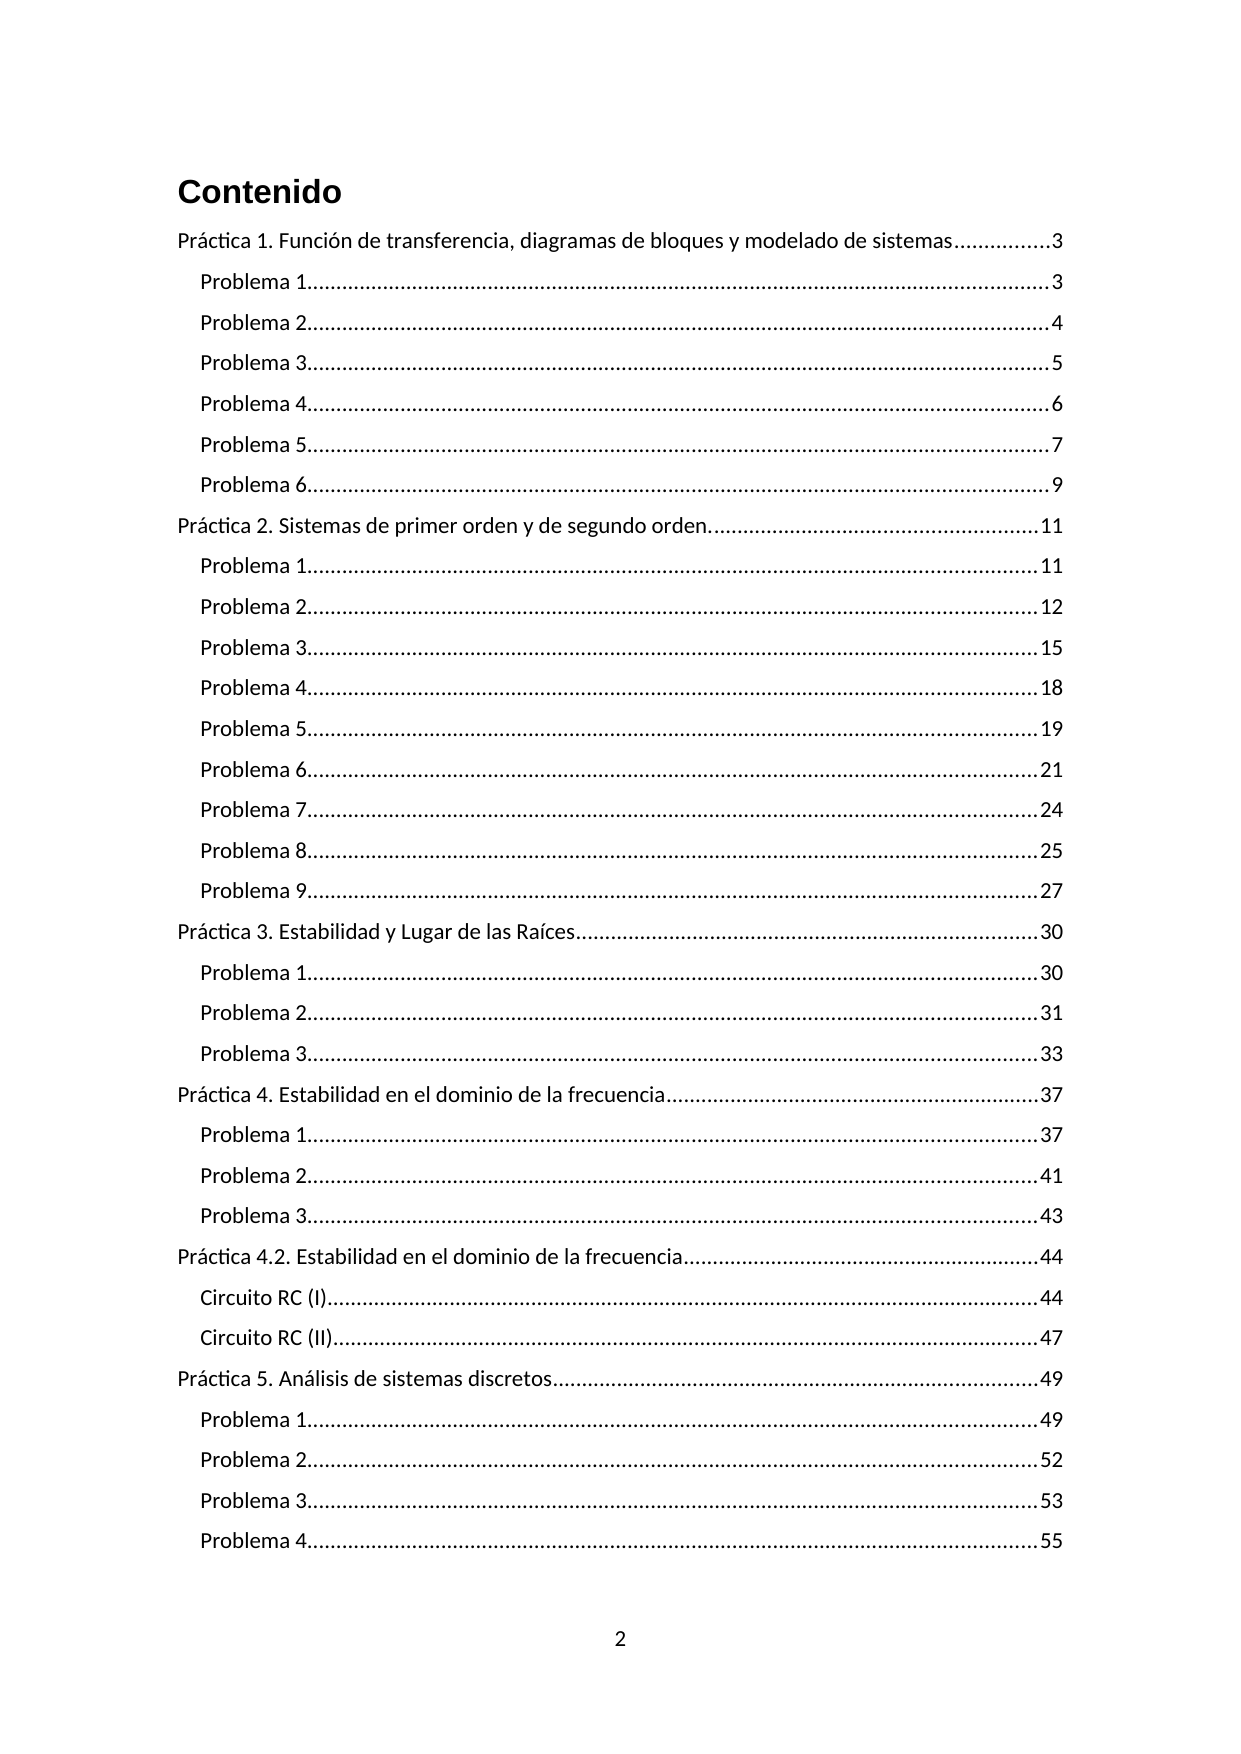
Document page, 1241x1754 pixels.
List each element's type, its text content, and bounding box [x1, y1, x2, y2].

text Problema 3 5 [200, 348, 1063, 376]
text Problema 5 19 [200, 714, 1063, 742]
text Problema 1 37 [200, 1120, 1063, 1148]
text Problema 3 33 [200, 1039, 1063, 1067]
text Circuito RC (I) 44 [200, 1283, 1063, 1311]
text Problema 1 11 [200, 552, 1063, 579]
text Problema 5 7 [200, 430, 1063, 458]
text Práctica 4. Estabilidad en el dominio de la frecuencia 37 [177, 1080, 1063, 1108]
text Problema 3 53 [200, 1486, 1063, 1514]
text Problema 2 41 [200, 1161, 1063, 1189]
text Problema 6 21 [200, 755, 1063, 783]
text Problema 4 55 [200, 1527, 1063, 1554]
text Problema 1 49 [200, 1405, 1063, 1433]
text Práctica 2. Sistemas de primer orden y de segundo orden. 11 [177, 511, 1063, 539]
text Problema 7 24 [200, 795, 1063, 823]
text Problema 1 3 [200, 267, 1063, 295]
text Práctica 4.2. Estabilidad en el dominio de la frecuencia 44 [177, 1242, 1063, 1270]
text Problema 3 15 [200, 633, 1063, 661]
text Problema 8 25 [200, 836, 1063, 864]
text Problema 2 4 [200, 308, 1063, 336]
text Problema 6 9 [200, 470, 1063, 498]
subtitle Contenido [177, 173, 1063, 211]
text Problema 9 27 [200, 877, 1063, 904]
text Problema 1 30 [200, 958, 1063, 986]
text Problema 3 43 [200, 1202, 1063, 1229]
text Práctica 3. Estabilidad y Lugar de las Raíces 30 [177, 917, 1063, 945]
text Problema 4 6 [200, 389, 1063, 417]
text Problema 4 18 [200, 673, 1063, 701]
text Problema 2 52 [200, 1445, 1063, 1473]
text Problema 2 12 [200, 592, 1063, 620]
text Práctica 1. Función de transferencia, diagramas de bloques y modelado de sistemas 3 [177, 227, 1063, 254]
text Práctica 5. Análisis de sistemas discretos 49 [177, 1364, 1063, 1392]
text Circuito RC (II) 47 [200, 1323, 1063, 1351]
text Problema 2 31 [200, 998, 1063, 1026]
